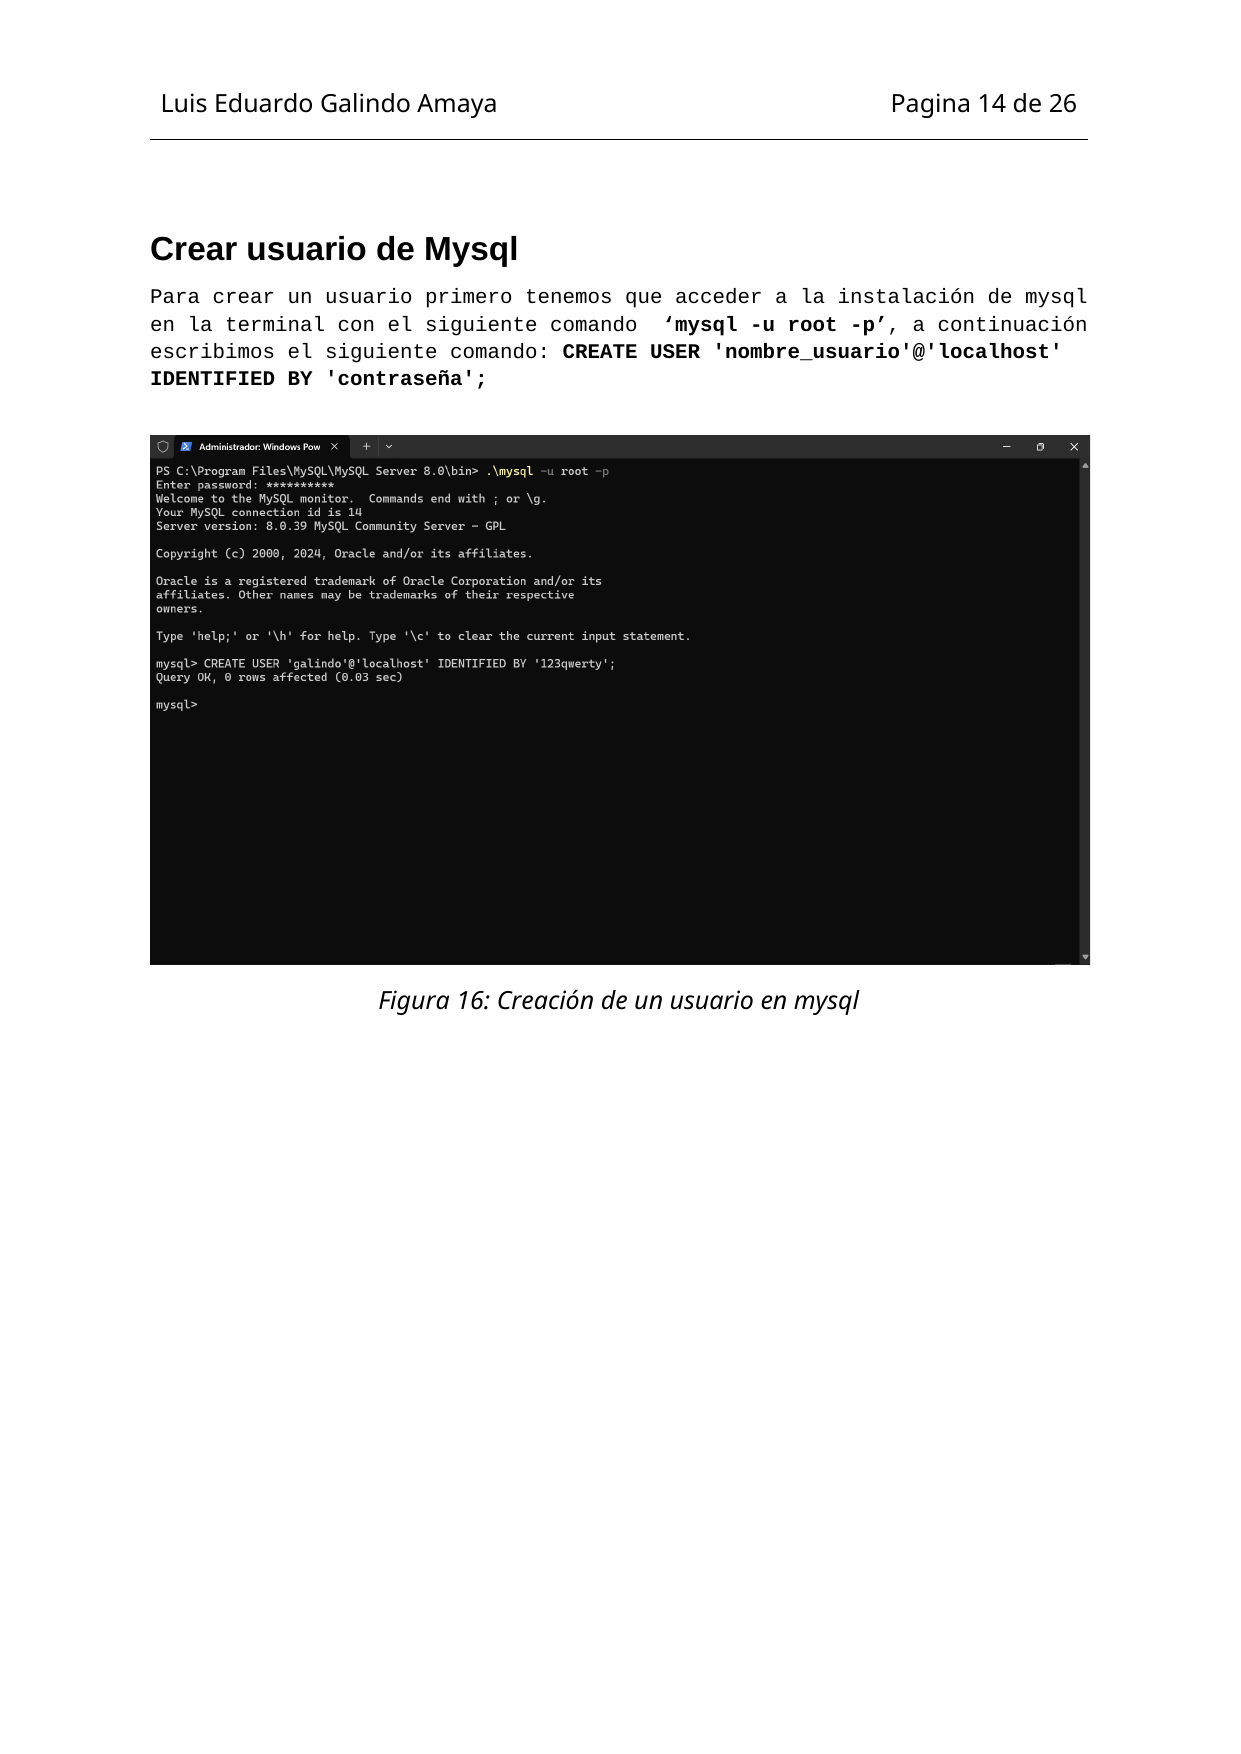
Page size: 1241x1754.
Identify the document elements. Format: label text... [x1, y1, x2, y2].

text Figura 16: Creación de un usuario en mysql [150, 965, 1090, 1016]
picture [150, 435, 1091, 965]
text Para crear un usuario primero tenemos que acceder a la instalación de mysql en la terminal con el siguiente comando ‘mysql -u root -p’, a continuación escribimos el siguiente comando: CREATE USER 'nombre_usuario'@'localhost' IDENTIFIED BY 'contraseña'; [150, 286, 1090, 392]
subtitle Crear usuario de Mysql [150, 229, 1090, 267]
